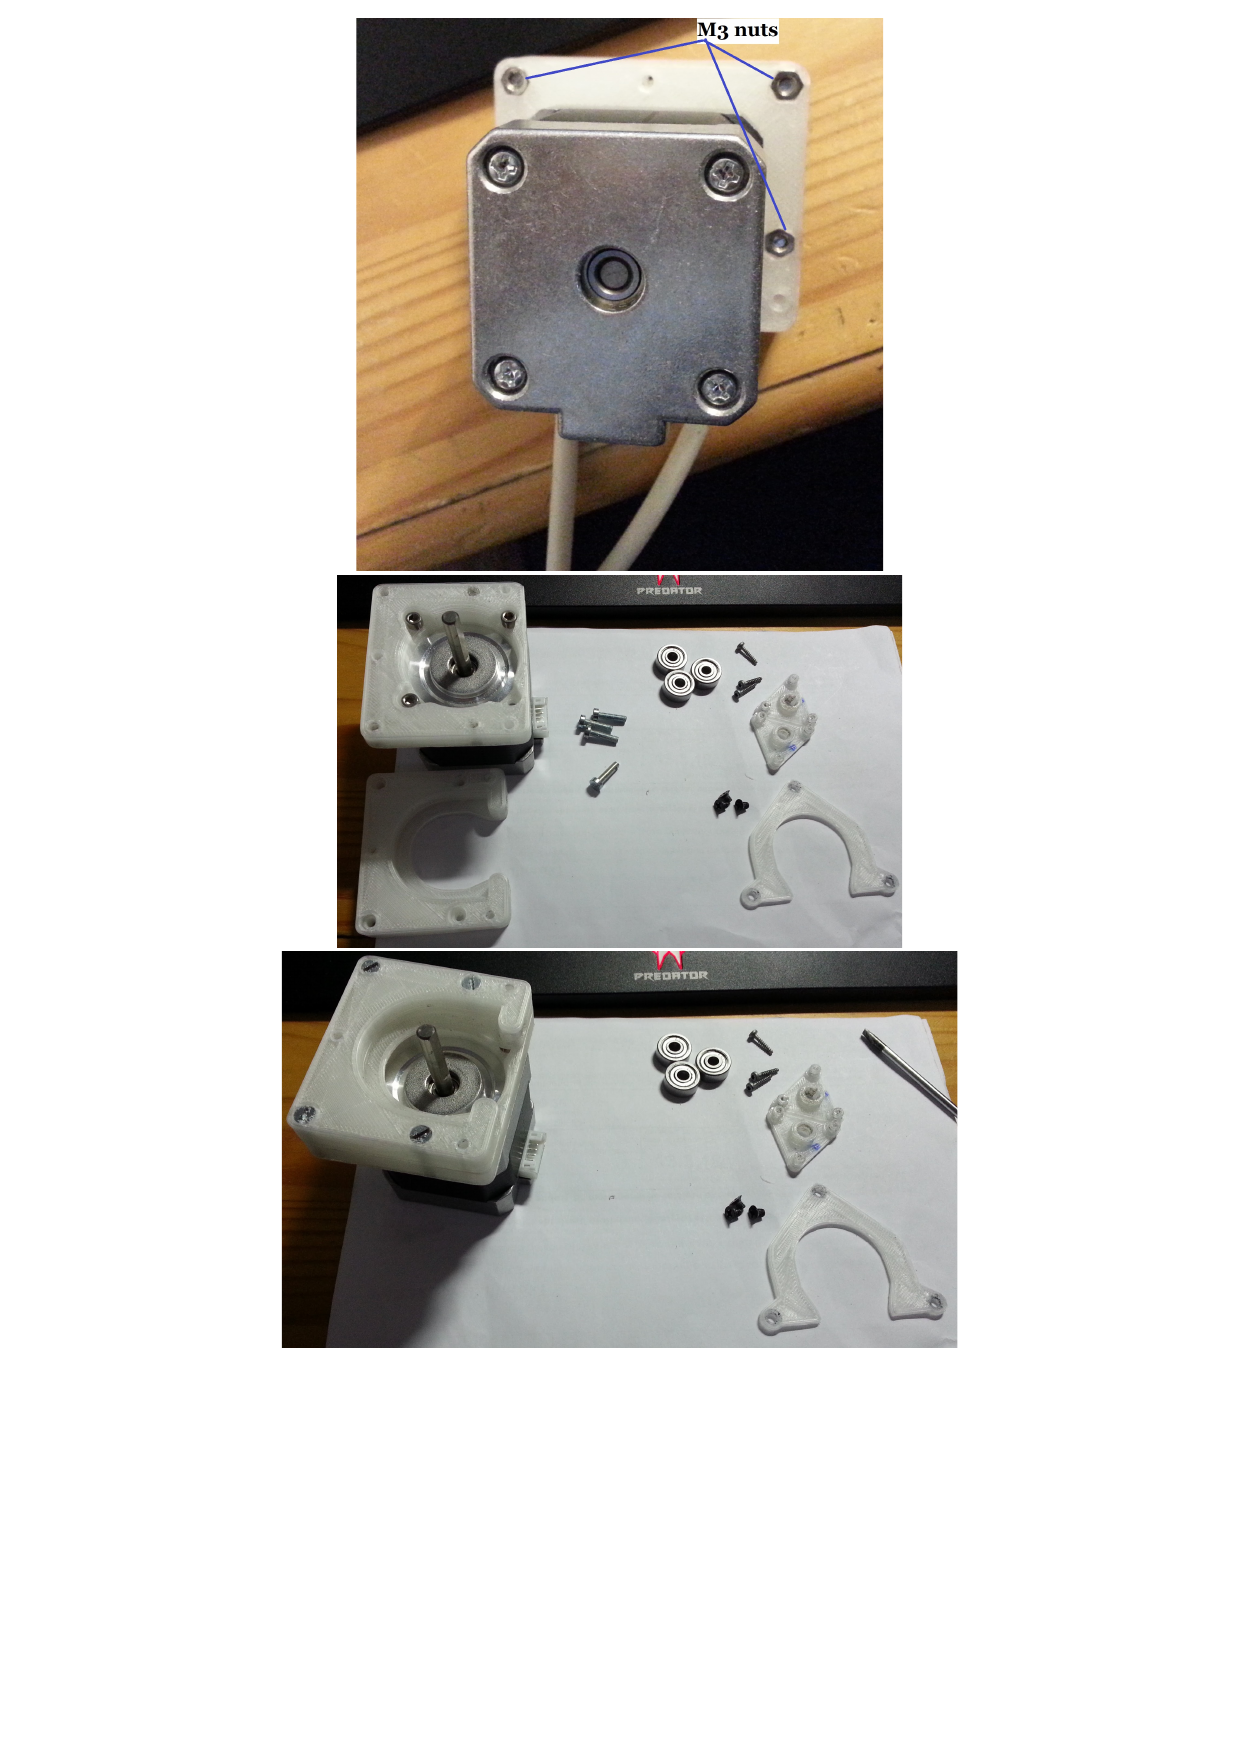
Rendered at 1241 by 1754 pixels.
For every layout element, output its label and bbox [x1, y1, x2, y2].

picture [356, 18, 884, 571]
picture [281, 951, 958, 1348]
picture [337, 575, 903, 948]
